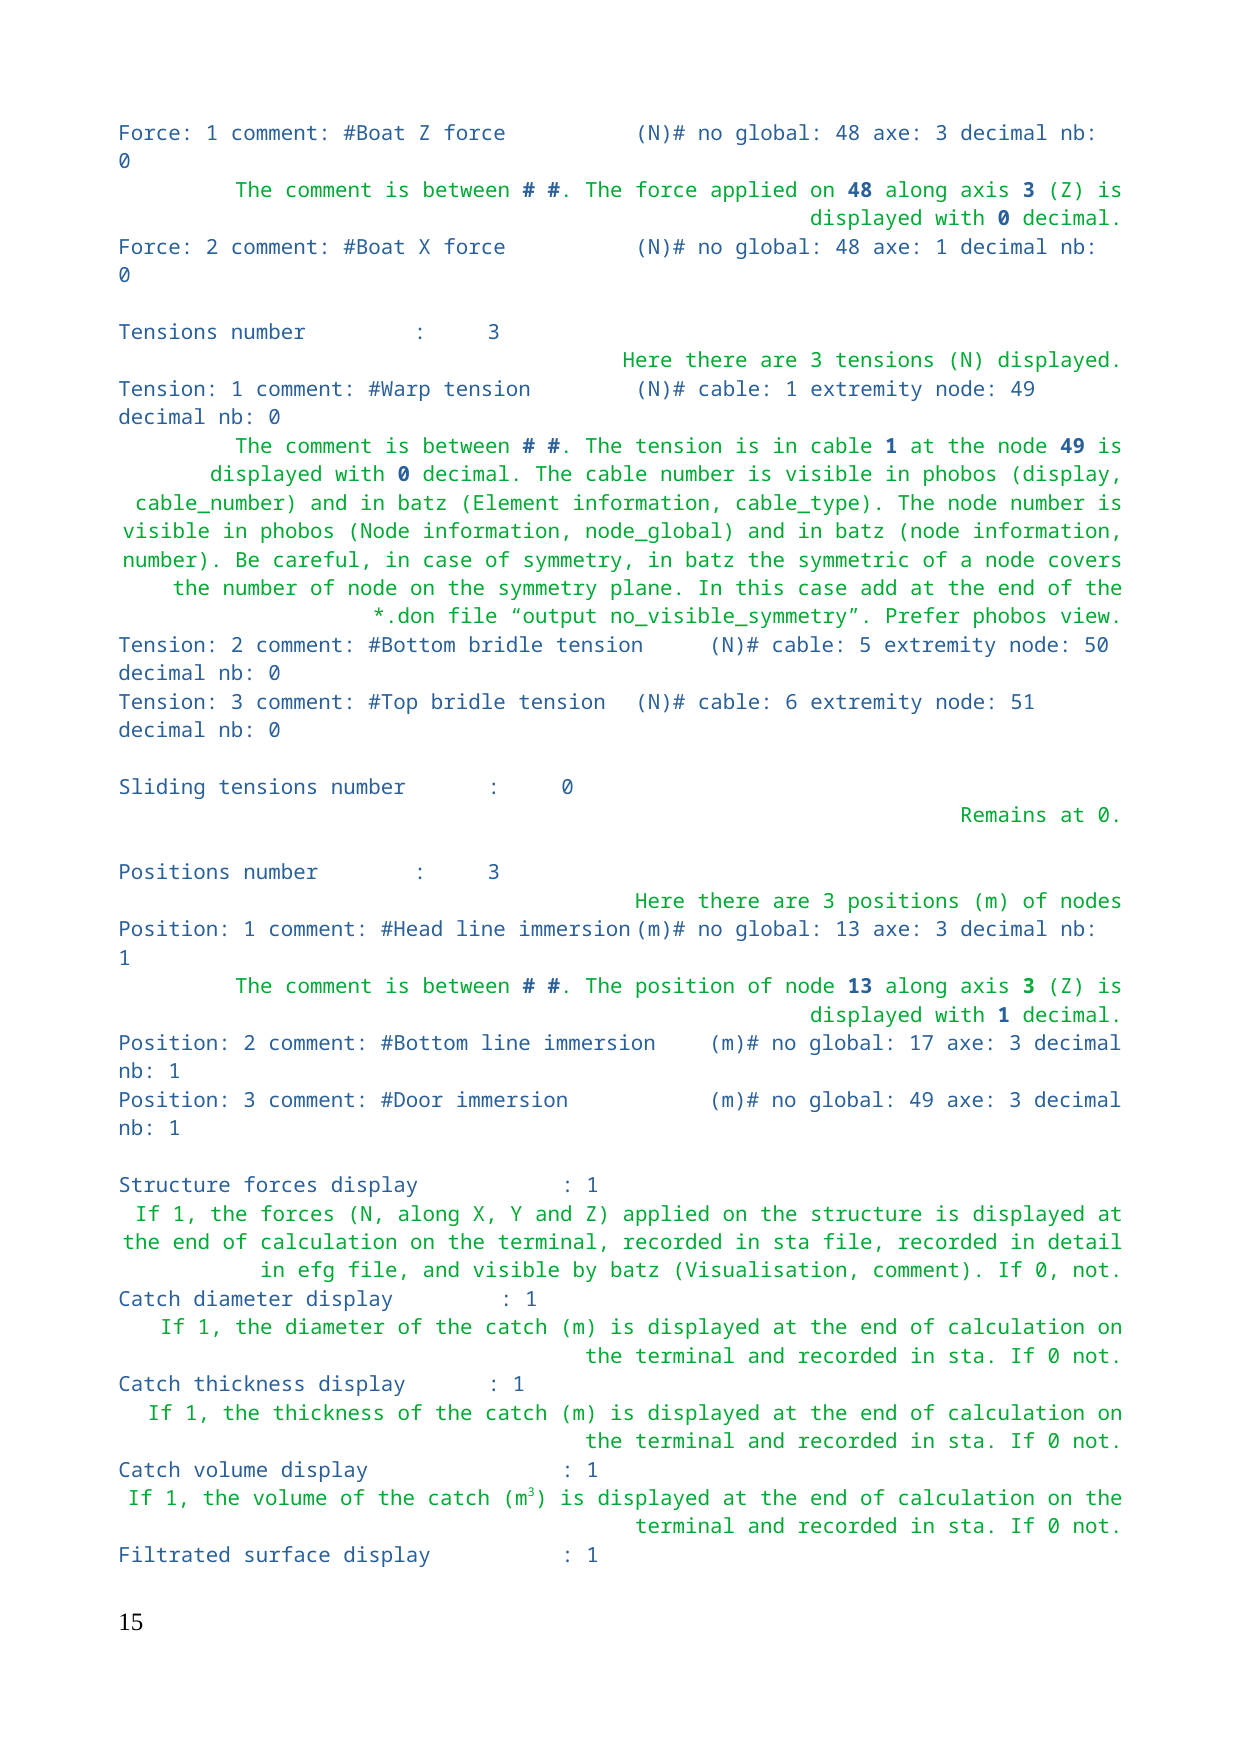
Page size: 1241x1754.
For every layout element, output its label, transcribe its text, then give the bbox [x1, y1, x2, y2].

text Tension: 1 comment: #Warp tension (N)# cable: 1 extremity node: 49 decimal nb: 0 [118, 374, 1122, 431]
text Here there are 3 positions (m) of nodes [118, 886, 1122, 914]
text Tension: 2 comment: #Bottom bridle tension (N)# cable: 5 extremity node: 50 decimal nb: 0 [118, 630, 1122, 687]
text Here there are 3 tensions (N) displayed. [118, 346, 1122, 374]
text Position: 3 comment: #Door immersion (m)# no global: 49 axe: 3 decimal nb: 1 [118, 1085, 1122, 1142]
text The comment is between # #. The position of node 13 along axis 3 (Z) is displayed with 1 decimal. [118, 971, 1122, 1028]
text Position: 1 comment: #Head line immersion (m)# no global: 13 axe: 3 decimal nb: 1 [118, 914, 1122, 971]
text Structure forces display : 1 [118, 1170, 1122, 1199]
text If 1, the forces (N, along X, Y and Z) applied on the structure is displayed at the end of calculation on the terminal, recorded in sta file, recorded in detail in efg file, and visible by batz (Visualisation, comment). If 0, not. [118, 1199, 1122, 1284]
text The comment is between # #. The tension is in cable 1 at the node 49 is displayed with 0 decimal. The cable number is visible in phobos (display, cable_number) and in batz (Element information, cable_type). The node number is visible in phobos (Node information, node_global) and in batz (node information, number). Be careful, in case of symmetry, in batz the symmetric of a node covers the number of node on the symmetry plane. In this case add at the end of the *.don file “output no_visible_symmetry”. Prefer phobos view. [118, 431, 1122, 630]
text Force: 2 comment: #Boat X force (N)# no global: 48 axe: 1 decimal nb: 0 [118, 232, 1122, 289]
text If 1, the volume of the catch (m3) is displayed at the end of calculation on the terminal and recorded in sta. If 0 not. [118, 1483, 1122, 1540]
text Tensions number : 3 [118, 317, 1122, 346]
text Tension: 3 comment: #Top bridle tension (N)# cable: 6 extremity node: 51 decimal nb: 0 [118, 687, 1122, 744]
text Catch diameter display : 1 [118, 1284, 1122, 1312]
text Force: 1 comment: #Boat Z force (N)# no global: 48 axe: 3 decimal nb: 0 [118, 118, 1122, 175]
text Catch thickness display : 1 [118, 1369, 1122, 1398]
text Position: 2 comment: #Bottom line immersion (m)# no global: 17 axe: 3 decimal nb: 1 [118, 1028, 1122, 1085]
text Filtrated surface display : 1 [118, 1540, 1122, 1568]
text If 1, the thickness of the catch (m) is displayed at the end of calculation on the terminal and recorded in sta. If 0 not. [118, 1398, 1122, 1455]
text The comment is between # #. The force applied on 48 along axis 3 (Z) is displayed with 0 decimal. [118, 175, 1122, 232]
text Catch volume display : 1 [118, 1455, 1122, 1483]
text Sliding tensions number : 0 [118, 772, 1122, 801]
text Positions number : 3 [118, 857, 1122, 886]
text If 1, the diameter of the catch (m) is displayed at the end of calculation on the terminal and recorded in sta. If 0 not. [118, 1312, 1122, 1369]
text Remains at 0. [118, 801, 1122, 829]
